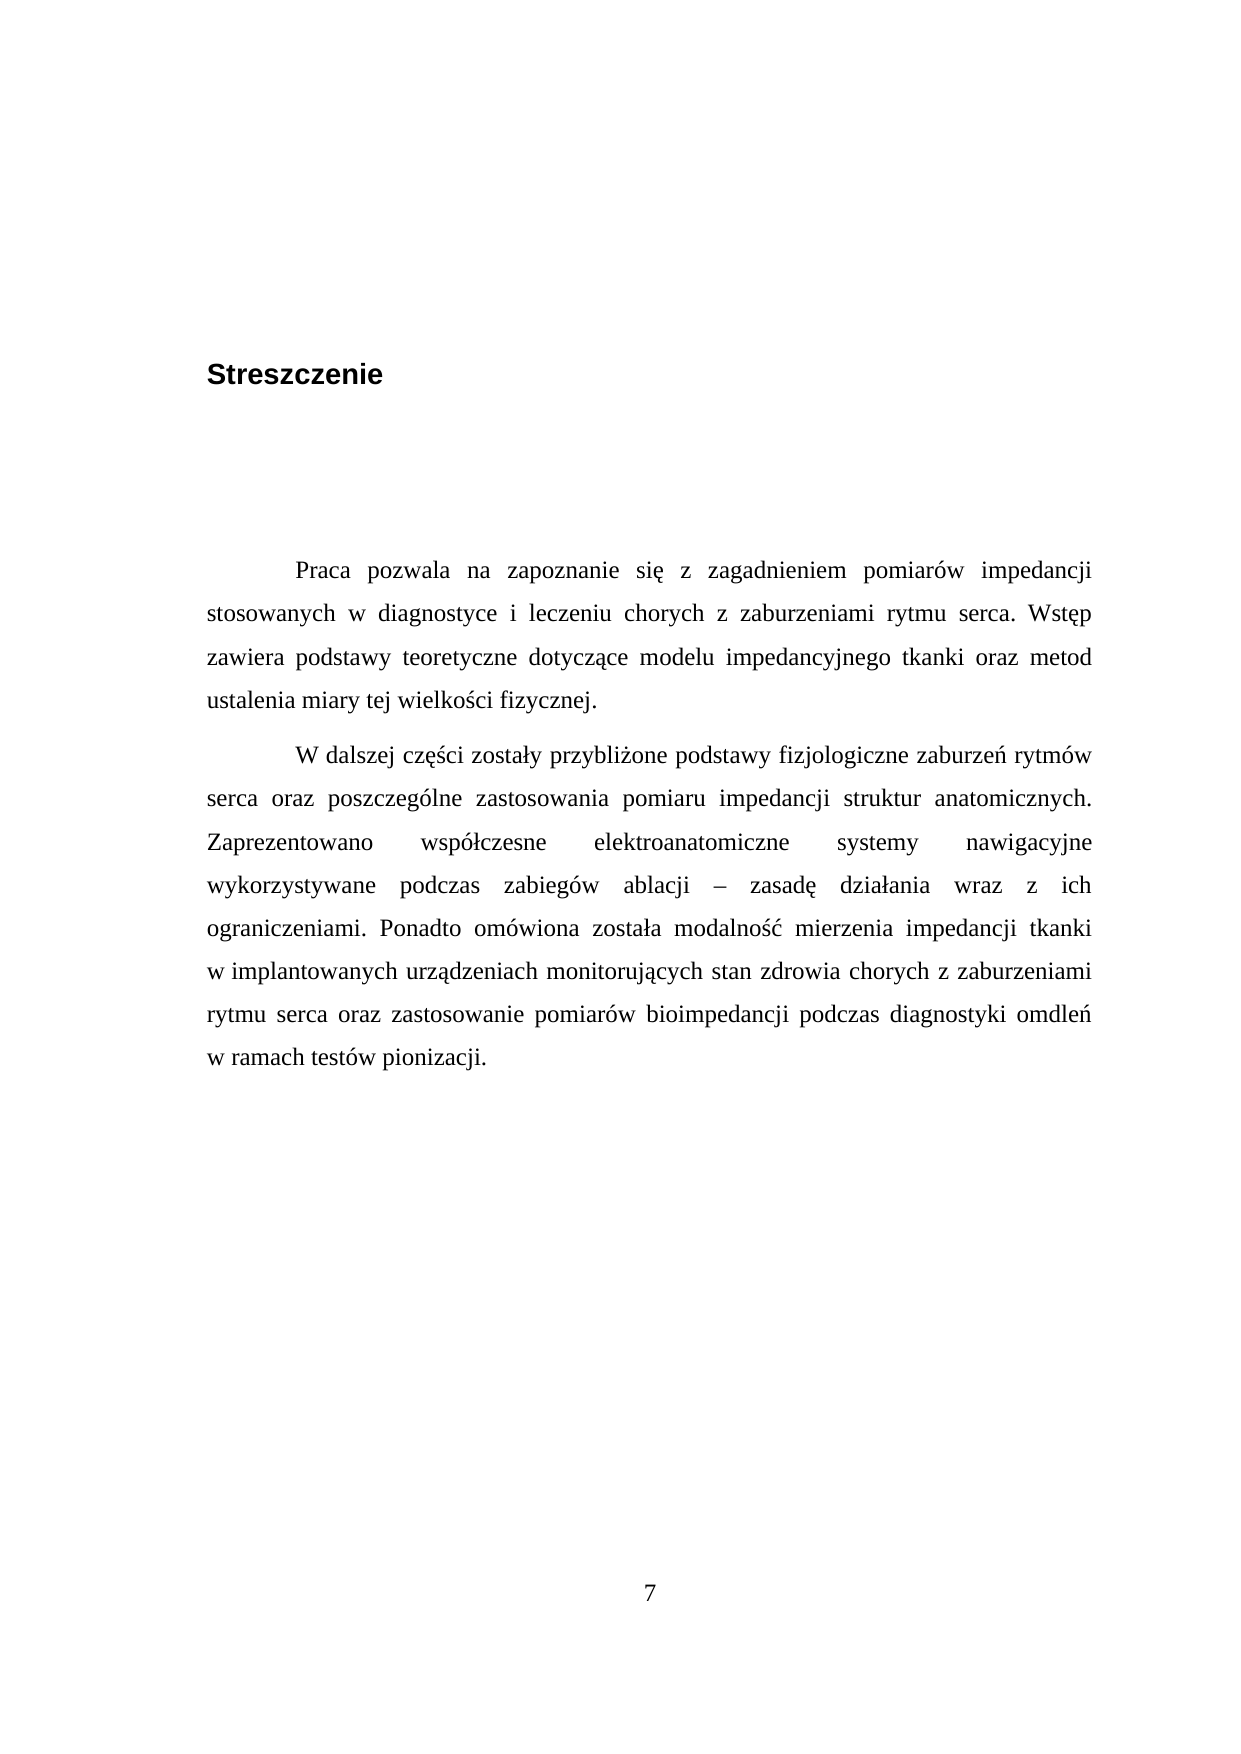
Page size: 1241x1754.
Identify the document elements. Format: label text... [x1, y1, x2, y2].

text Praca pozwala na zapoznanie się z zagadnieniem pomiarów impedancji stosowanych w diagnostyce i leczeniu chorych z zaburzeniami rytmu serca. Wstęp zawiera podstawy teoretyczne dotyczące modelu impedancyjnego tkanki oraz metod ustalenia miary tej wielkości fizycznej. [207, 555, 1093, 713]
subtitle Streszczenie [207, 357, 1093, 390]
text W dalszej części zostały przybliżone podstawy fizjologiczne zaburzeń rytmów serca oraz poszczególne zastosowania pomiaru impedancji struktur anatomicznych. Zaprezentowano współczesne elektroanatomiczne systemy nawigacyjne wykorzystywane podczas zabiegów ablacji – zasadę działania wraz z ich ograniczeniami. Ponadto omówiona została modalność mierzenia impedancji tkanki w implantowanych urządzeniach monitorujących stan zdrowia chorych z zaburzeniami rytmu serca oraz zastosowanie pomiarów bioimpedancji podczas diagnostyki omdleń w ramach testów pionizacji. [207, 740, 1093, 1071]
